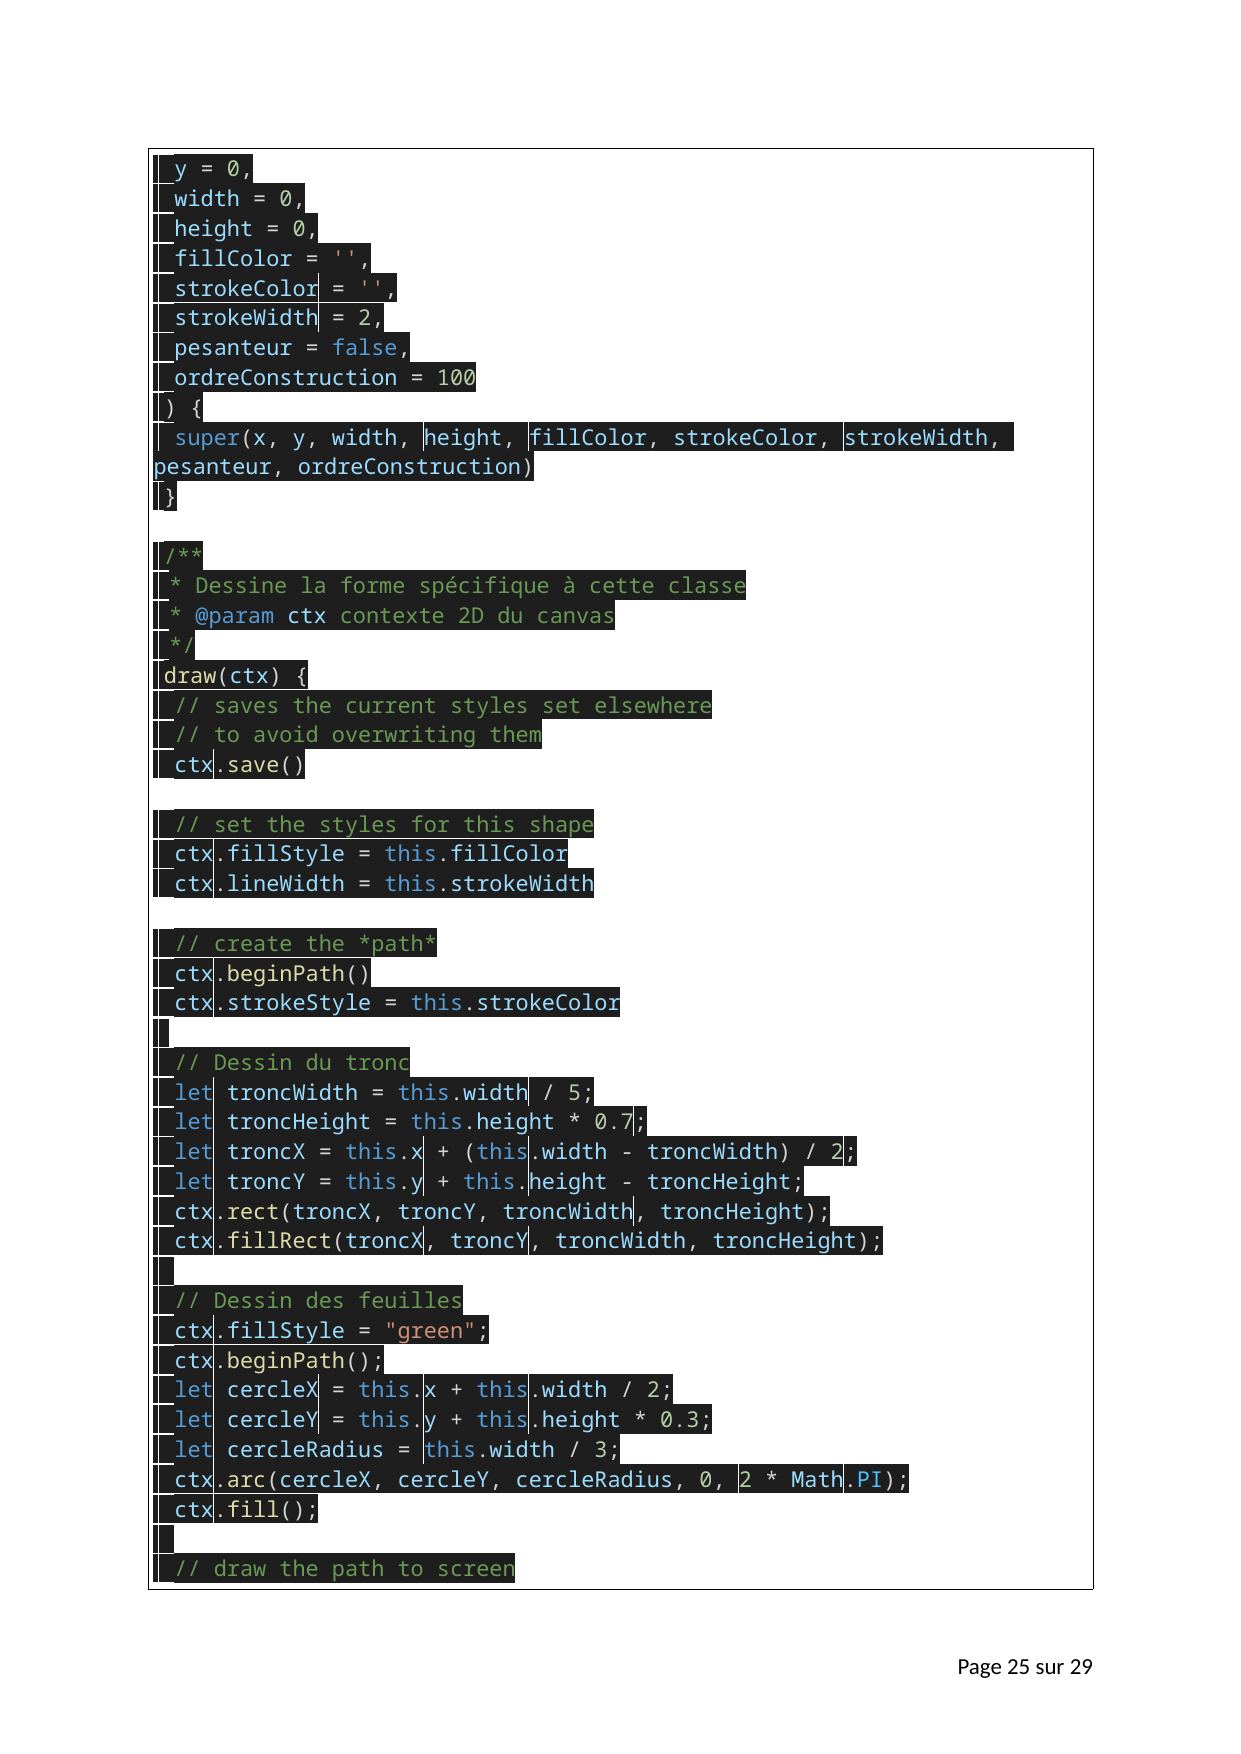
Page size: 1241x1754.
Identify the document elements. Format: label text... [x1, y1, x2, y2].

table_header y = 0, width = 0, height = 0, fillColor = '', strokeColor = '', strokeWidth = 2, pesanteur = false, ordreConstruction = 100 ) { super(x, y, width, height, fillColor, strokeColor, strokeWidth, pesanteur, ordreConstruction) } /** * Dessine la forme spécifique à cette classe * @param ctx contexte 2D du canvas */ draw(ctx) { // saves the current styles set elsewhere // to avoid overwriting them ctx.save() // set the styles for this shape ctx.fillStyle = this.fillColor ctx.lineWidth = this.strokeWidth // create the *path* ctx.beginPath() ctx.strokeStyle = this.strokeColor // Dessin du tronc let troncWidth = this.width / 5; let troncHeight = this.height * 0.7; let troncX = this.x + (this.width - troncWidth) / 2; let troncY = this.y + this.height - troncHeight; ctx.rect(troncX, troncY, troncWidth, troncHeight); ctx.fillRect(troncX, troncY, troncWidth, troncHeight); // Dessin des feuilles ctx.fillStyle = "green"; ctx.beginPath(); let cercleX = this.x + this.width / 2; let cercleY = this.y + this.height * 0.3; let cercleRadius = this.width / 3; ctx.arc(cercleX, cercleY, cercleRadius, 0, 2 * Math.PI); ctx.fill(); // draw the path to screen [149, 149, 1093, 1588]
